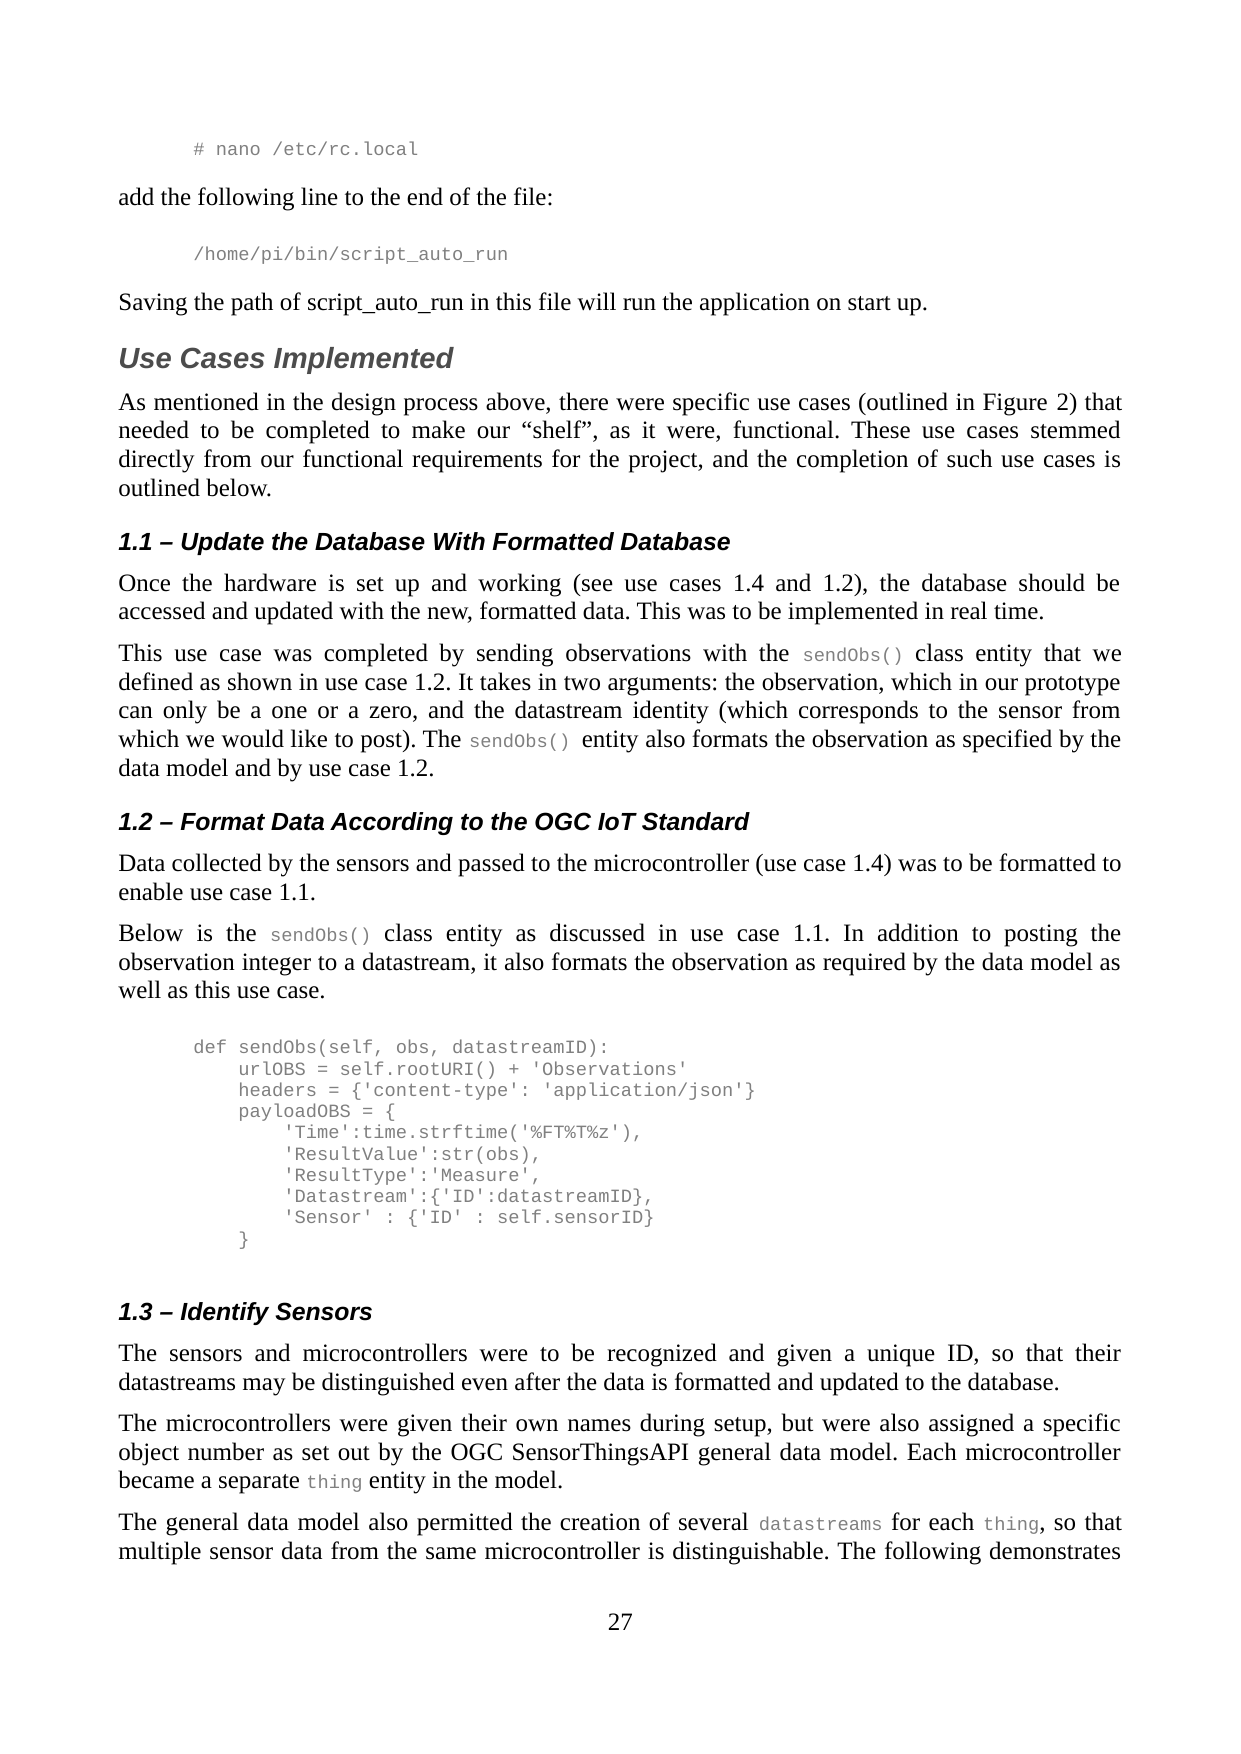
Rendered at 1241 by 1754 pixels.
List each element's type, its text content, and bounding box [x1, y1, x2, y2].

text 'ResultType':'Measure', [193, 1166, 1122, 1187]
text 'Sensor' : {'ID' : self.sensorID} [193, 1208, 1122, 1229]
subtitle 1.3 – Identify Sensors [118, 1297, 1122, 1325]
text The microcontrollers were given their own names during setup, but were also assigned a specific object number as set out by the OGC SensorThingsAPI general data model. Each microcontroller became a separate thing entity in the model. [118, 1408, 1122, 1494]
text The sensors and microcontrollers were to be recognized and given a unique ID, so that their datastreams may be distinguished even after the data is formatted and updated to the database. [118, 1338, 1122, 1395]
subtitle 1.1 – Update the Database With Formatted Database [118, 527, 1122, 555]
text Once the hardware is set up and working (see use cases 1.4 and 1.2), the database should be accessed and updated with the new, formatted data. This was to be implemented in real time. [118, 568, 1122, 625]
text Data collected by the sensors and passed to the microcontroller (use case 1.4) was to be formatted to enable use case 1.1. [118, 848, 1122, 905]
text The general data model also permitted the creation of several datastreams for each thing, so that multiple sensor data from the same microcontroller is distinguishable. The following demonstrates [118, 1507, 1122, 1564]
text urlOBS = self.rootURI() + 'Observations' [193, 1059, 1122, 1081]
text } [193, 1229, 1122, 1251]
text /home/pi/bin/script_auto_run [193, 244, 1122, 266]
text Below is the sendObs() class entity as discussed in use case 1.1. In addition to posting the observation integer to a datastream, it also formats the observation as required by the data model as well as this use case. [118, 918, 1122, 1004]
text payloadOBS = { [193, 1102, 1122, 1123]
text As mentioned in the design process above, there were specific use cases (outlined in Figure 2) that needed to be completed to make our “shelf”, as it were, functional. These use cases stemmed directly from our functional requirements for the project, and the completion of such use cases is outlined below. [118, 387, 1122, 502]
text 'Time':time.strftime('%FT%T%z'), [193, 1123, 1122, 1144]
text 'ResultValue':str(obs), [193, 1144, 1122, 1166]
text add the following line to the end of the file: [118, 182, 1122, 211]
subtitle 1.2 – Format Data According to the OGC IoT Standard [118, 807, 1122, 835]
text def sendObs(self, obs, datastreamID): [193, 1038, 1122, 1059]
text 'Datastream':{'ID':datastreamID}, [193, 1187, 1122, 1208]
text # nano /etc/rc.local [193, 139, 1122, 161]
text headers = {'content-type': 'application/json'} [193, 1081, 1122, 1102]
subtitle Use Cases Implemented [118, 341, 1122, 374]
text Saving the path of script_auto_run in this file will run the application on start up. [118, 287, 1122, 316]
text This use case was completed by sending observations with the sendObs() class entity that we defined as shown in use case 1.2. It takes in two arguments: the observation, which in our prototype can only be a one or a zero, and the datastream identity (which corresponds to the sensor from which we would like to post). The sendObs() entity also formats the observation as specified by the data model and by use case 1.2. [118, 638, 1122, 782]
